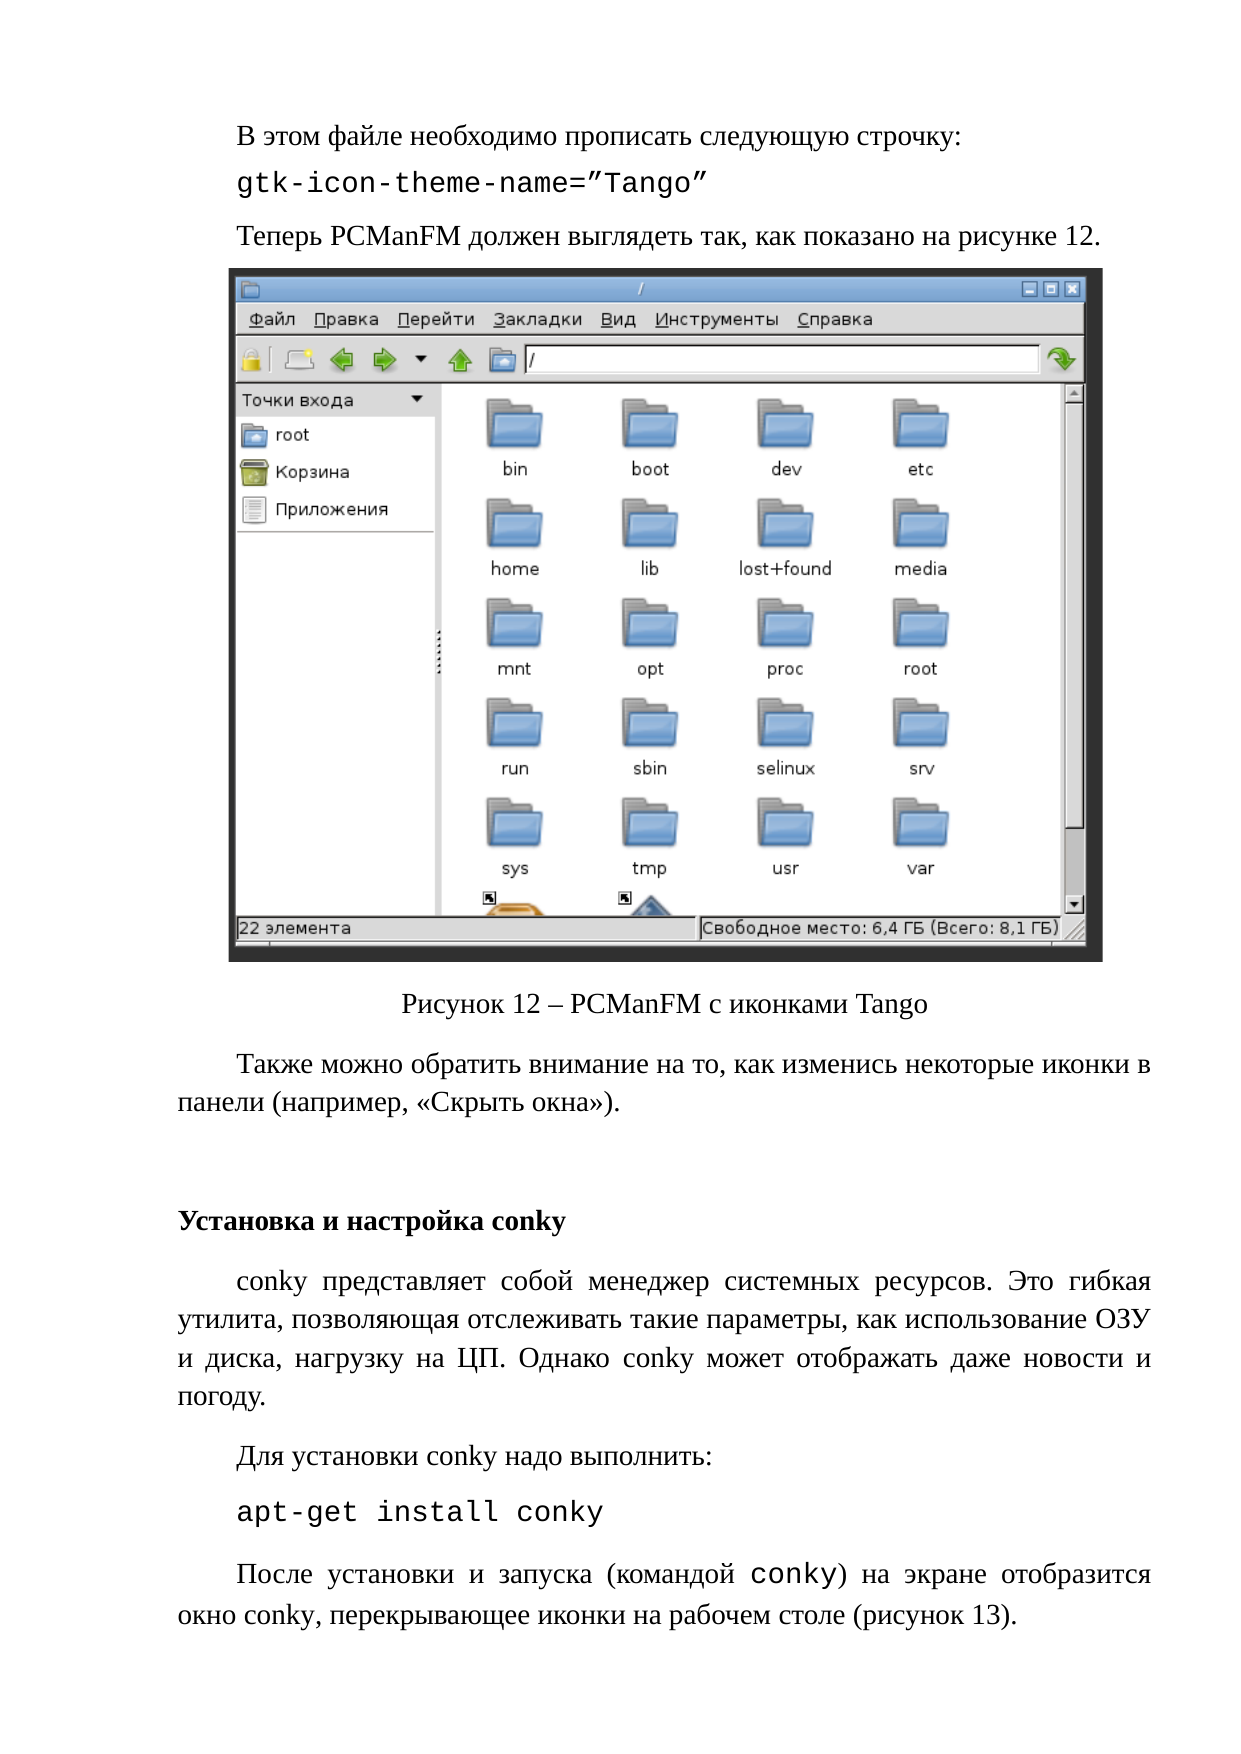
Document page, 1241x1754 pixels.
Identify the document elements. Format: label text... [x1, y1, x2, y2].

text gtk-icon-theme-name=”Tango” [177, 168, 1152, 201]
text Также можно обратить внимание на то, как изменись некоторые иконки в панели (например, «Скрыть окна»). [177, 1046, 1152, 1118]
picture [228, 268, 1103, 962]
text Теперь PCManFM должен выглядеть так, как показано на рисунке 12. [177, 218, 1152, 251]
text Для установки conky надо выполнить: [177, 1438, 1152, 1471]
text В этом файле необходимо прописать следующую строчку: [177, 118, 1152, 152]
text Рисунок 12 – PCManFM с иконками Tango [177, 987, 1152, 1020]
text Установка и настройка conky [177, 1203, 1152, 1237]
text apt-get install conky [177, 1497, 1152, 1530]
text conky представляет собой менеджер системных ресурсов. Это гибкая утилита, позволяющая отслеживать такие параметры, как использование ОЗУ и диска, нагрузку на ЦП. Однако conky может отображать даже новости и погоду. [177, 1263, 1152, 1412]
text После установки и запуска (командой conky) на экране отобразится окно conky, перекрывающее иконки на рабочем столе (рисунок 13). [177, 1556, 1152, 1630]
